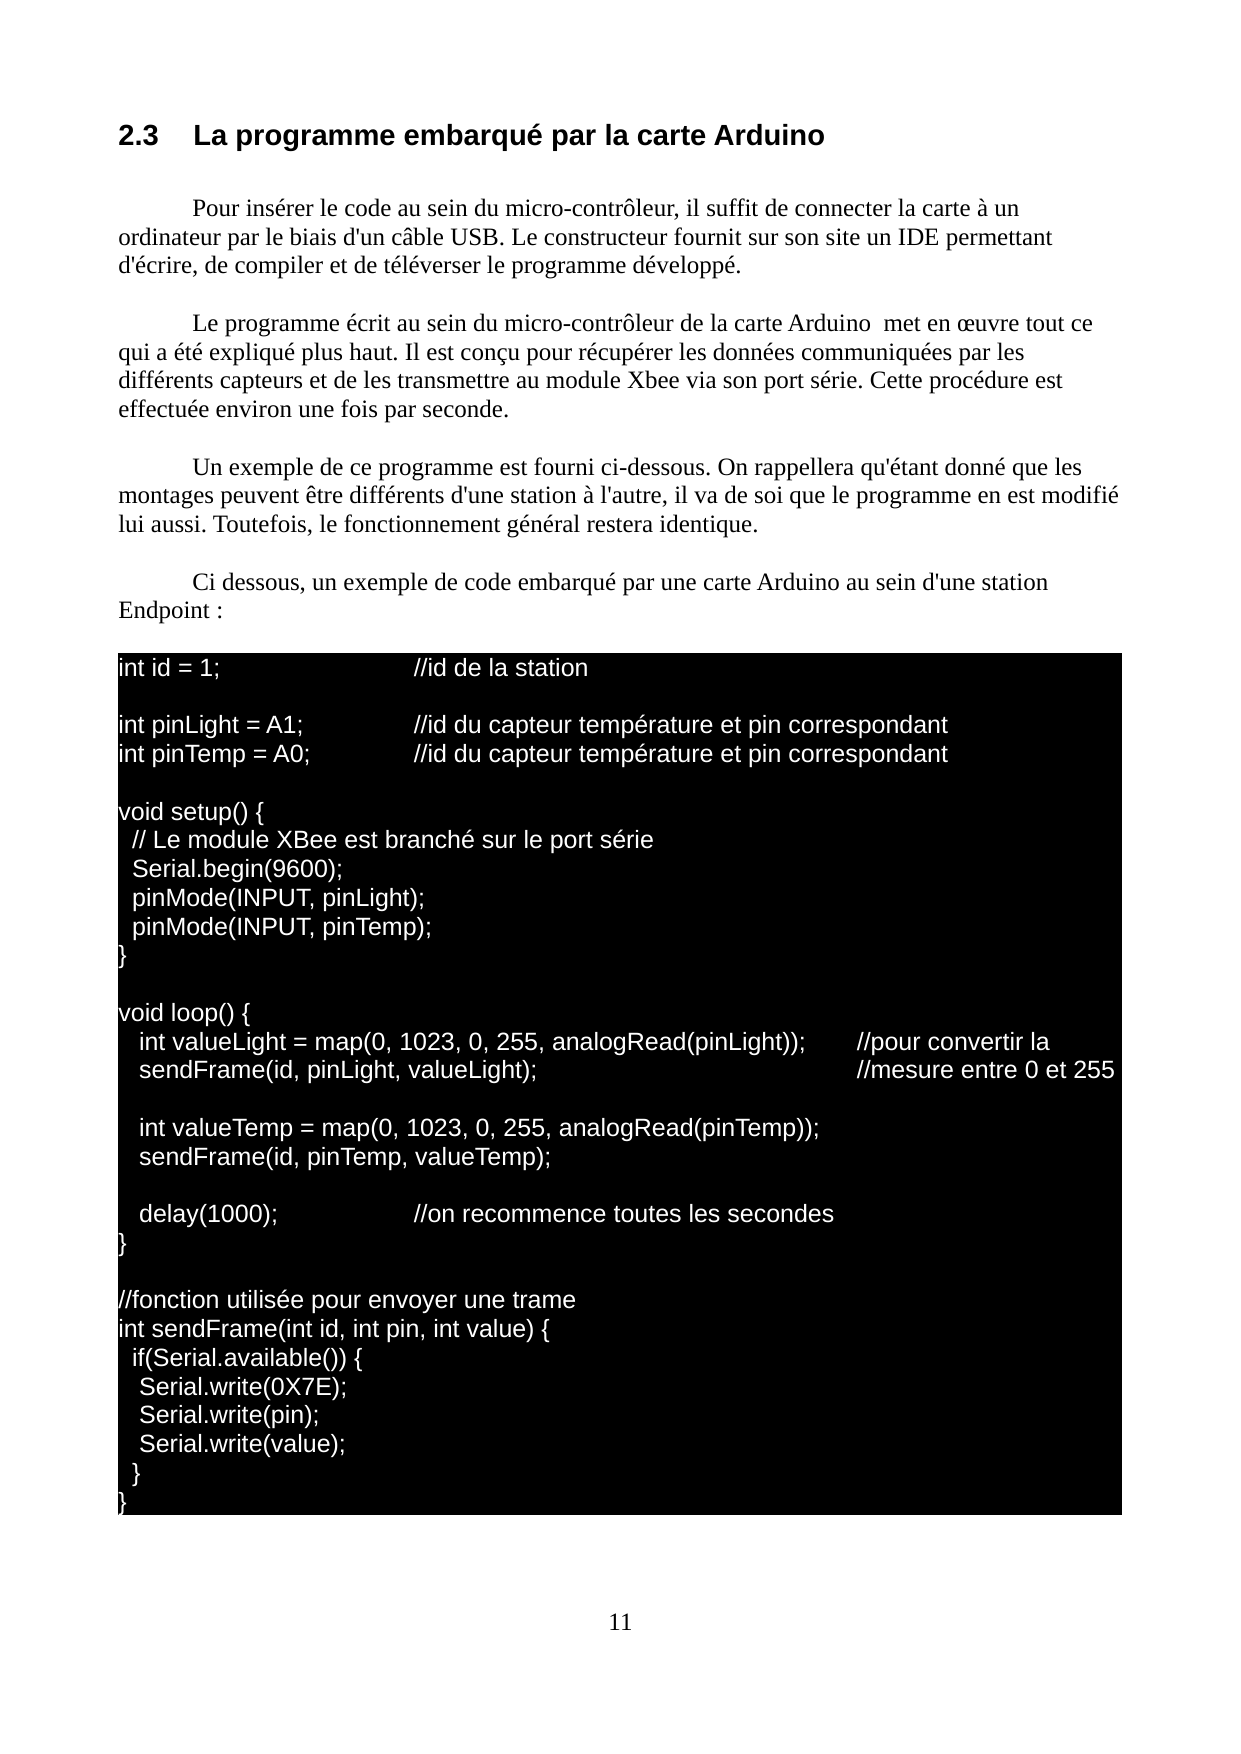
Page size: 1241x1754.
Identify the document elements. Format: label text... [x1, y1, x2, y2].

text delay(1000); //on recommence toutes les secondes [118, 1199, 1122, 1228]
text Pour insérer le code au sein du micro-contrôleur, il suffit de connecter la carte à un ordinateur par le biais d'un câble USB. Le constructeur fournit sur son site un IDE permettant d'écrire, de compiler et de téléverser le programme développé. [118, 193, 1122, 279]
text int pinTemp = A0; //id du capteur température et pin correspondant [118, 739, 1122, 768]
text //fonction utilisée pour envoyer une trame [118, 1285, 1122, 1314]
text Le programme écrit au sein du micro-contrôleur de la carte Arduino met en œuvre tout ce qui a été expliqué plus haut. Il est conçu pour récupérer les données communiquées par les différents capteurs et de les transmettre au module Xbee via son port série. Cette procédure est effectuée environ une fois par seconde. [118, 308, 1122, 423]
text Un exemple de ce programme est fourni ci-dessous. On rappellera qu'étant donné que les montages peuvent être différents d'une station à l'autre, il va de soi que le programme en est modifié lui aussi. Toutefois, le fonctionnement général restera identique. [118, 452, 1122, 538]
text } [118, 1228, 1122, 1257]
text if(Serial.available()) { [118, 1343, 1122, 1372]
text sendFrame(id, pinLight, valueLight); //mesure entre 0 et 255 [118, 1055, 1122, 1084]
text int valueTemp = map(0, 1023, 0, 255, analogRead(pinTemp)); [118, 1113, 1122, 1142]
subtitle La programme embarqué par la carte Arduino [118, 118, 1122, 152]
text int pinLight = A1; //id du capteur température et pin correspondant [118, 710, 1122, 739]
text void setup() { [118, 797, 1122, 825]
text int id = 1; //id de la station [118, 653, 1122, 682]
text void loop() { [118, 998, 1122, 1027]
text sendFrame(id, pinTemp, valueTemp); [118, 1142, 1122, 1170]
text // Le module XBee est branché sur le port série [118, 825, 1122, 854]
text } [118, 1458, 1122, 1487]
text Serial.begin(9600); [118, 854, 1122, 883]
text int valueLight = map(0, 1023, 0, 255, analogRead(pinLight)); //pour convertir la [118, 1027, 1122, 1055]
text } [118, 1487, 1122, 1515]
text Serial.write(0X7E); [118, 1372, 1122, 1400]
text int sendFrame(int id, int pin, int value) { [118, 1314, 1122, 1343]
text } [118, 940, 1122, 969]
text pinMode(INPUT, pinTemp); [118, 912, 1122, 940]
text pinMode(INPUT, pinLight); [118, 883, 1122, 912]
text Ci dessous, un exemple de code embarqué par une carte Arduino au sein d'une station Endpoint : [118, 567, 1122, 624]
text Serial.write(pin); [118, 1400, 1122, 1429]
text Serial.write(value); [118, 1429, 1122, 1458]
